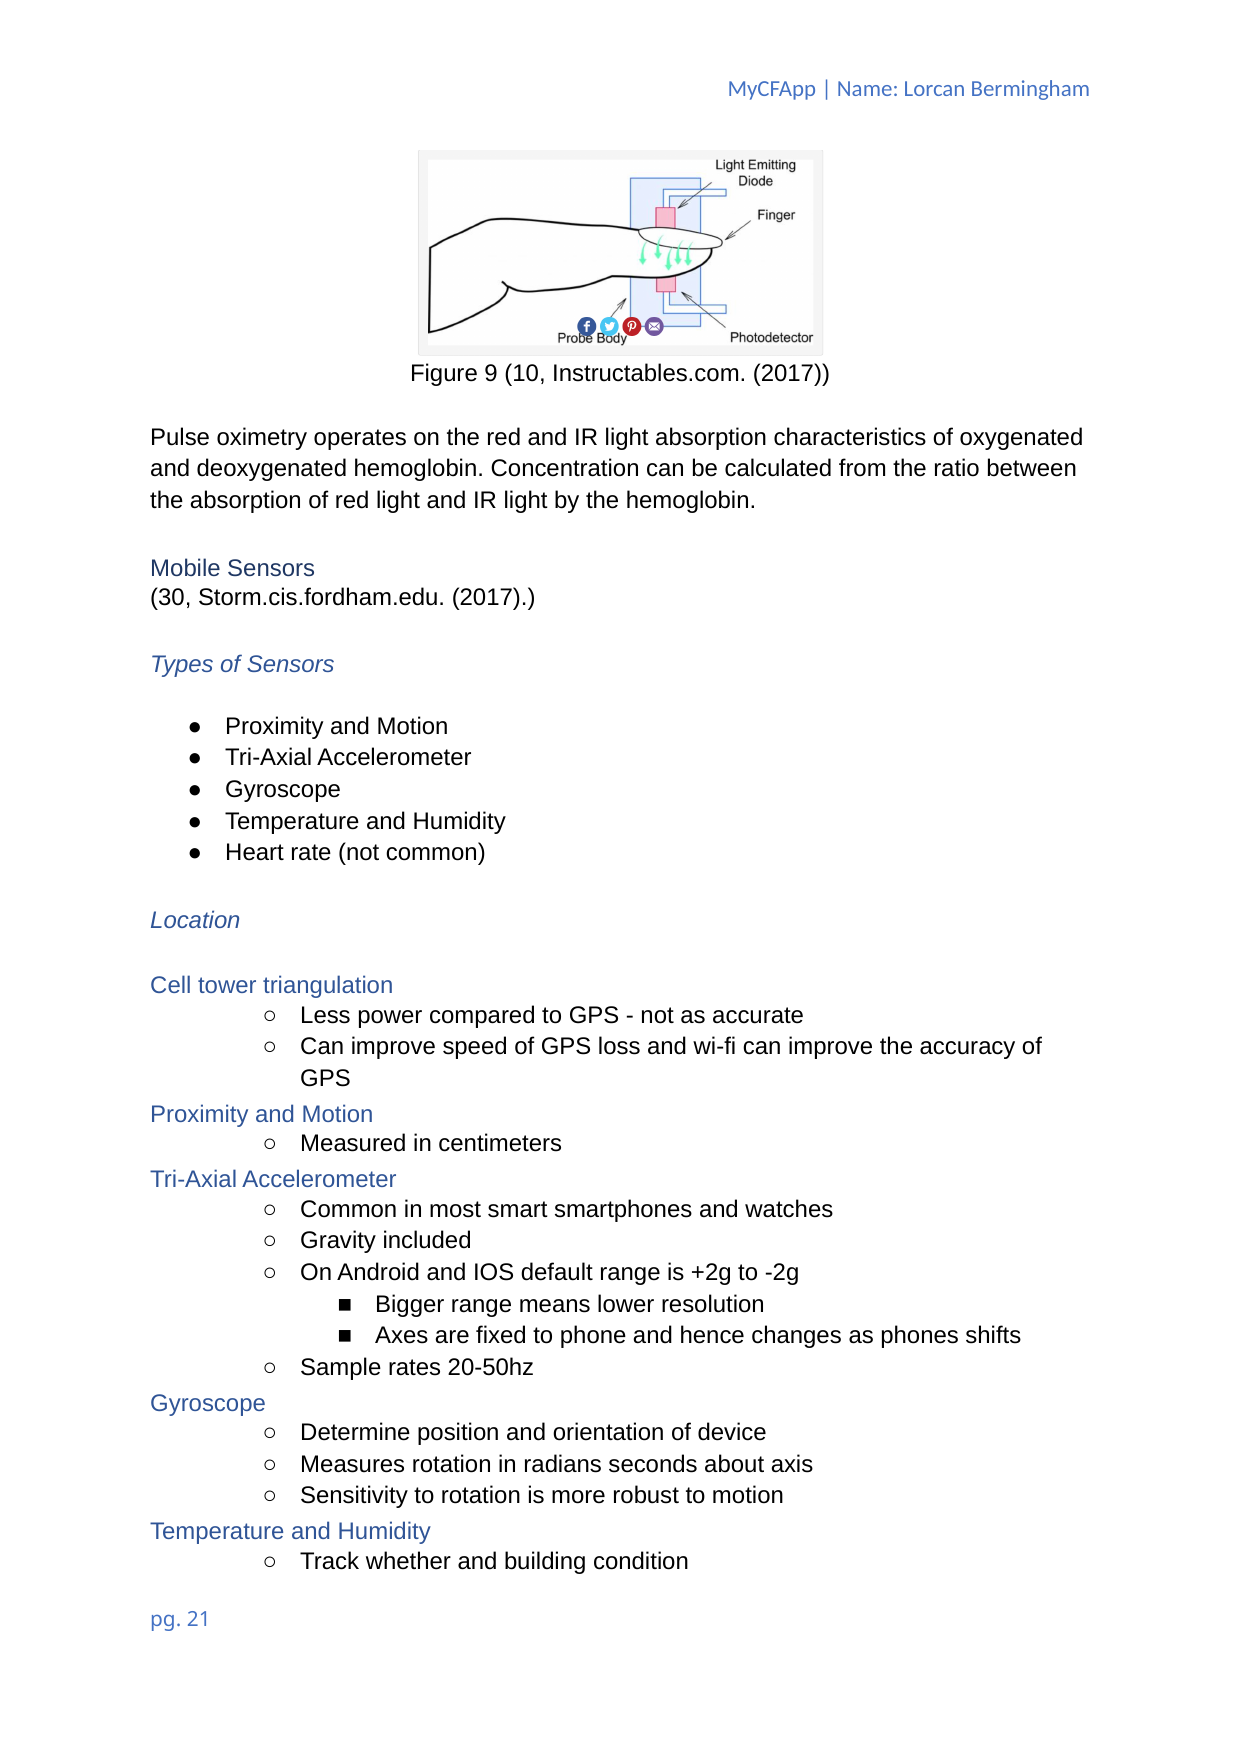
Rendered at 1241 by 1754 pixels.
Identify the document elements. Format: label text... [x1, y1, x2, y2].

list Determine position and orientation of device [262, 1418, 1090, 1446]
list Temperature and Humidity [187, 807, 1090, 834]
list Bigger range means lower resolution [337, 1289, 1090, 1317]
list Gyroscope [187, 775, 1090, 802]
subtitle Mobile Sensors [150, 553, 1090, 581]
list Track whether and building condition [262, 1547, 1090, 1574]
list Sensitivity to rotation is more robust to motion [262, 1481, 1090, 1509]
subtitle Location [150, 906, 1090, 933]
subtitle Proximity and Motion [150, 1100, 1090, 1127]
subtitle Cell tower triangulation [150, 971, 1090, 999]
list Less power compared to GPS - not as accurate [262, 1001, 1090, 1028]
subtitle Temperature and Humidity [150, 1517, 1090, 1545]
list Measured in centimeters [262, 1129, 1090, 1157]
list Can improve speed of GPS loss and wi-fi can improve the accuracy of GPS [262, 1032, 1090, 1091]
list Common in most smart smartphones and watches [262, 1194, 1090, 1222]
list Tri-Axial Accelerometer [187, 743, 1090, 771]
list On Android and IOS default range is +2g to -2g [262, 1258, 1090, 1285]
subtitle Tri-Axial Accelerometer [150, 1165, 1090, 1193]
list Proximity and Motion [187, 712, 1090, 739]
list Heart rate (not common) [187, 838, 1090, 866]
list Axes are fixed to phone and hence changes as phones shifts [337, 1321, 1090, 1349]
text (30, Storm.cis.fordham.edu. (2017).) [150, 583, 1090, 611]
text Pulse oximetry operates on the red and IR light absorption characteristics of oxygenated and deoxygenated hemoglobin. Concentration can be calculated from the ratio between the absorption of red light and IR light by the hemoglobin. [150, 423, 1090, 513]
list Measures rotation in radians seconds about axis [262, 1450, 1090, 1477]
text Figure 9 (10, Instructables.com. (2017)) [150, 359, 1090, 387]
list Gravity included [262, 1226, 1090, 1254]
list Sample rates 20-50hz [262, 1353, 1090, 1380]
subtitle Types of Sensors [150, 650, 1090, 678]
subtitle Gyroscope [150, 1389, 1090, 1416]
